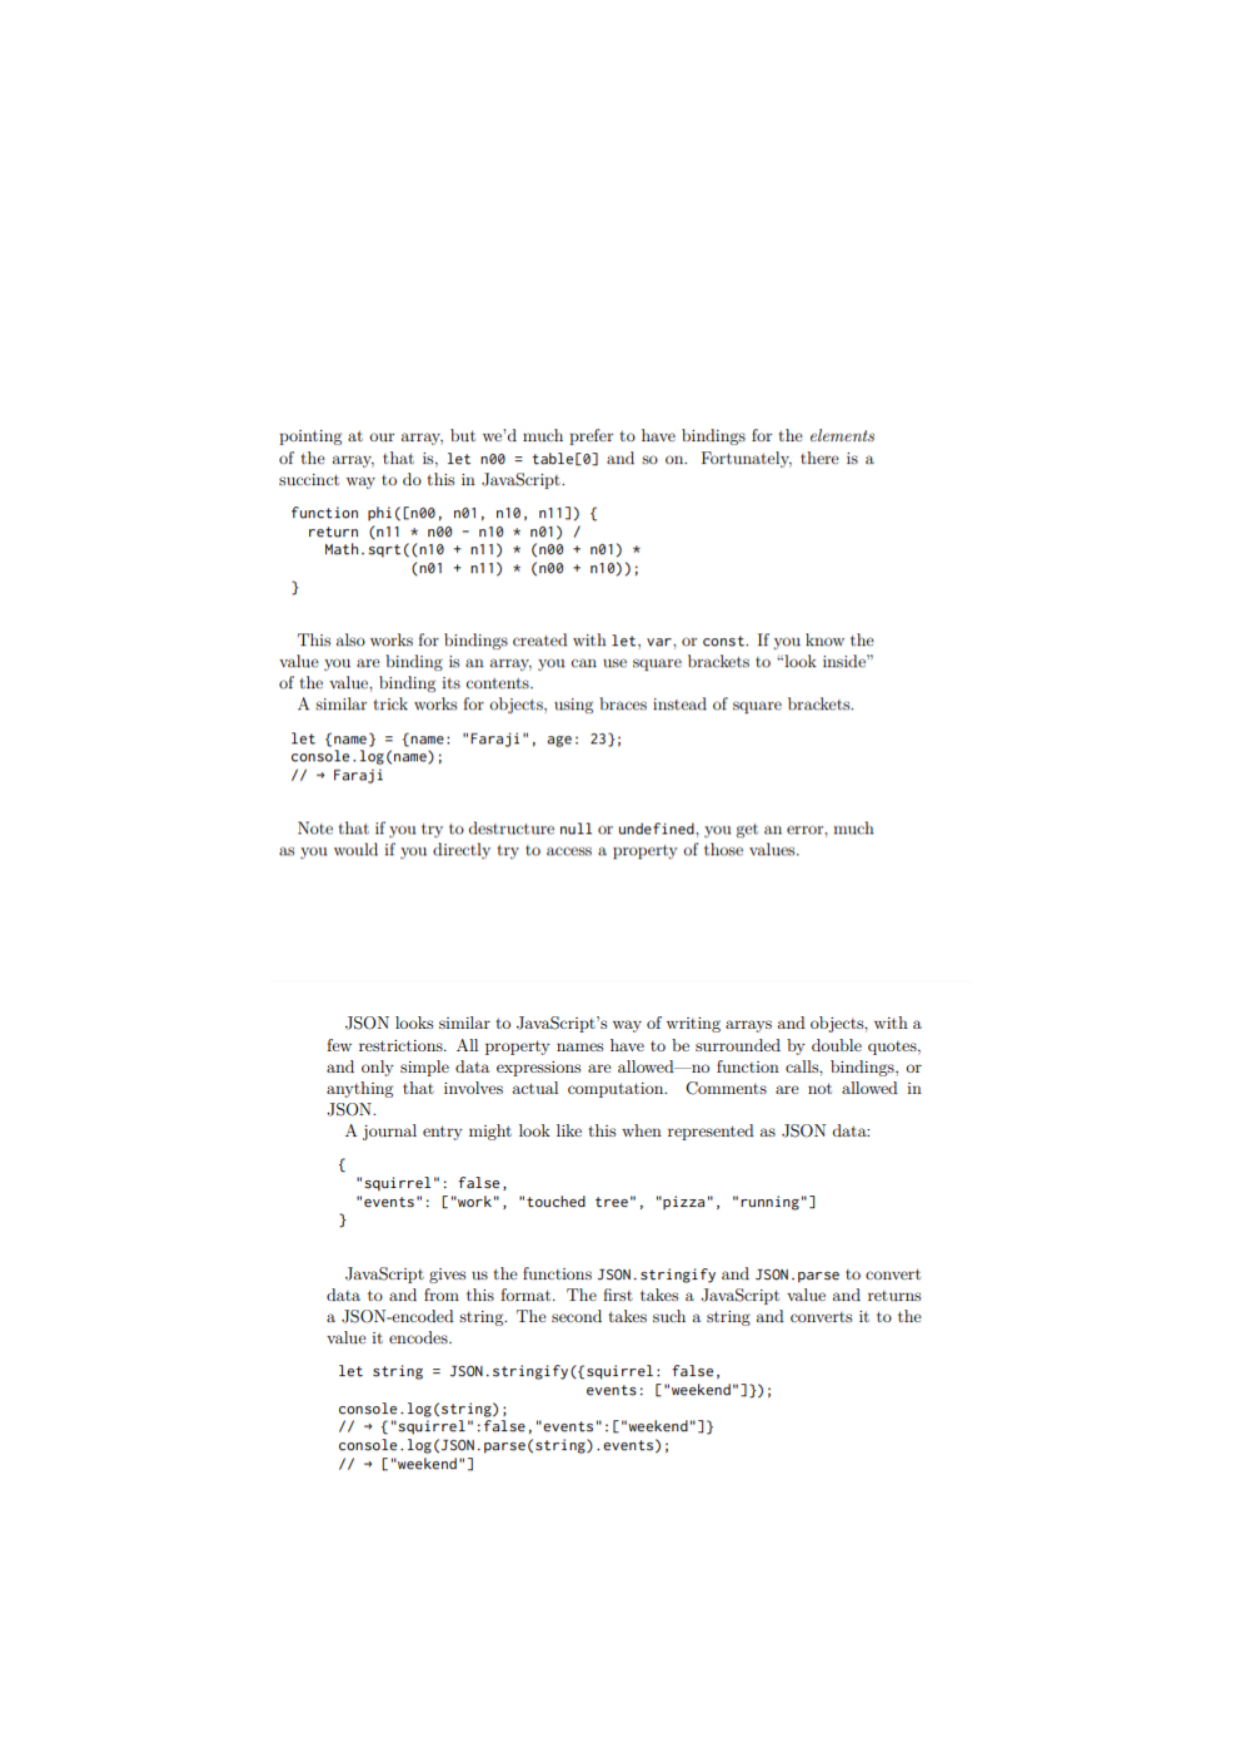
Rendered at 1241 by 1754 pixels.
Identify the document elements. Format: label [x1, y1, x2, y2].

picture [268, 980, 972, 1494]
picture [273, 405, 967, 889]
